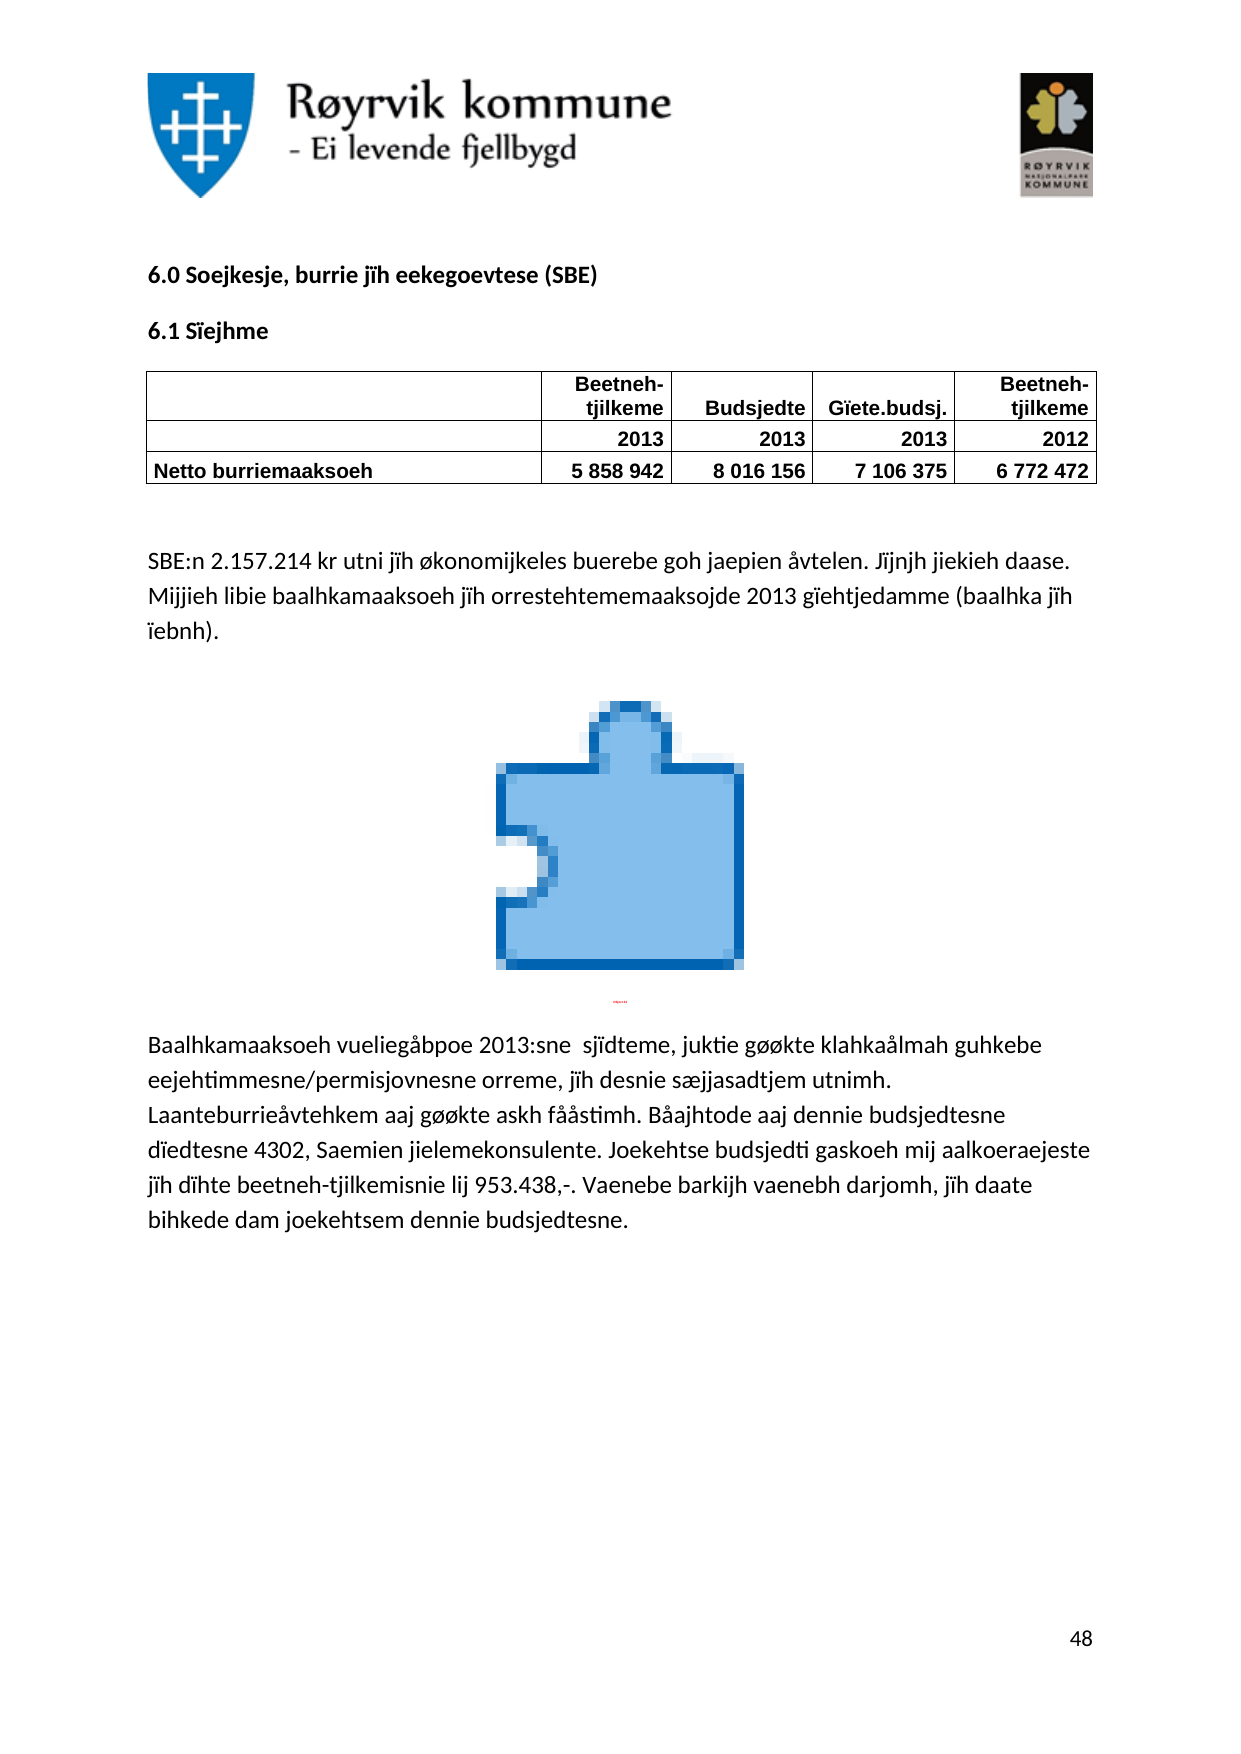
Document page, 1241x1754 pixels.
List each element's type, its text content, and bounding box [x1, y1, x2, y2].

table_cell 2013 [813, 421, 954, 451]
table_cell 7 106 375 [813, 452, 954, 482]
text 6.0 Soejkesje, burrie jïh eekegoevtese (SBE) [148, 259, 1093, 290]
table_cell 6 772 472 [955, 452, 1096, 482]
table_header [147, 372, 541, 420]
table_cell 2013 [542, 421, 671, 451]
table_cell Netto burriemaaksoeh [147, 452, 541, 482]
table_header Budsjedte [672, 372, 812, 420]
table_cell 2013 [672, 421, 812, 451]
text 6.1 Sïejhme [148, 315, 1093, 346]
table_header Gïete.budsj. [813, 372, 954, 420]
table_cell 5 858 942 [542, 452, 671, 482]
table_header Beetneh-tjilkeme [542, 372, 671, 420]
table_header Beetneh-tjilkeme [955, 372, 1096, 420]
table_cell [147, 421, 541, 451]
text SBE:n 2.157.214 kr utni jïh økonomijkeles buerebe goh jaepien åvtelen. Jïjnjh jiekieh daase. Mijjieh libie baalhkamaaksoeh jïh orrestehtememaaksojde 2013 gïehtjedamme (baalhka jïh ïebnh). [148, 545, 1093, 646]
table_cell 8 016 156 [672, 452, 812, 482]
table_cell 2012 [955, 421, 1096, 451]
picture [147, 73, 1093, 198]
text Baalhkamaaksoeh vueliegåbpoe 2013:sne sjïdteme, juktie gøøkte klahkaålmah guhkebe eejehtimmesne/permisjovnesne orreme, jïh desnie sæjjasadtjem utnimh. Laanteburrieåvtehkem aaj gøøkte askh fååstimh. Båajhtode aaj dennie budsjedtesne dïedtesne 4302, Saemien jielemekonsulente. Joekehtse budsjedti gaskoeh mij aalkoeraejeste jïh dïhte beetneh-tjilkemisnie lij 953.438,-. Vaenebe barkijh vaenebh darjomh, jïh daate bihkede dam joekehtsem dennie budsjedtesne. [148, 1029, 1093, 1235]
